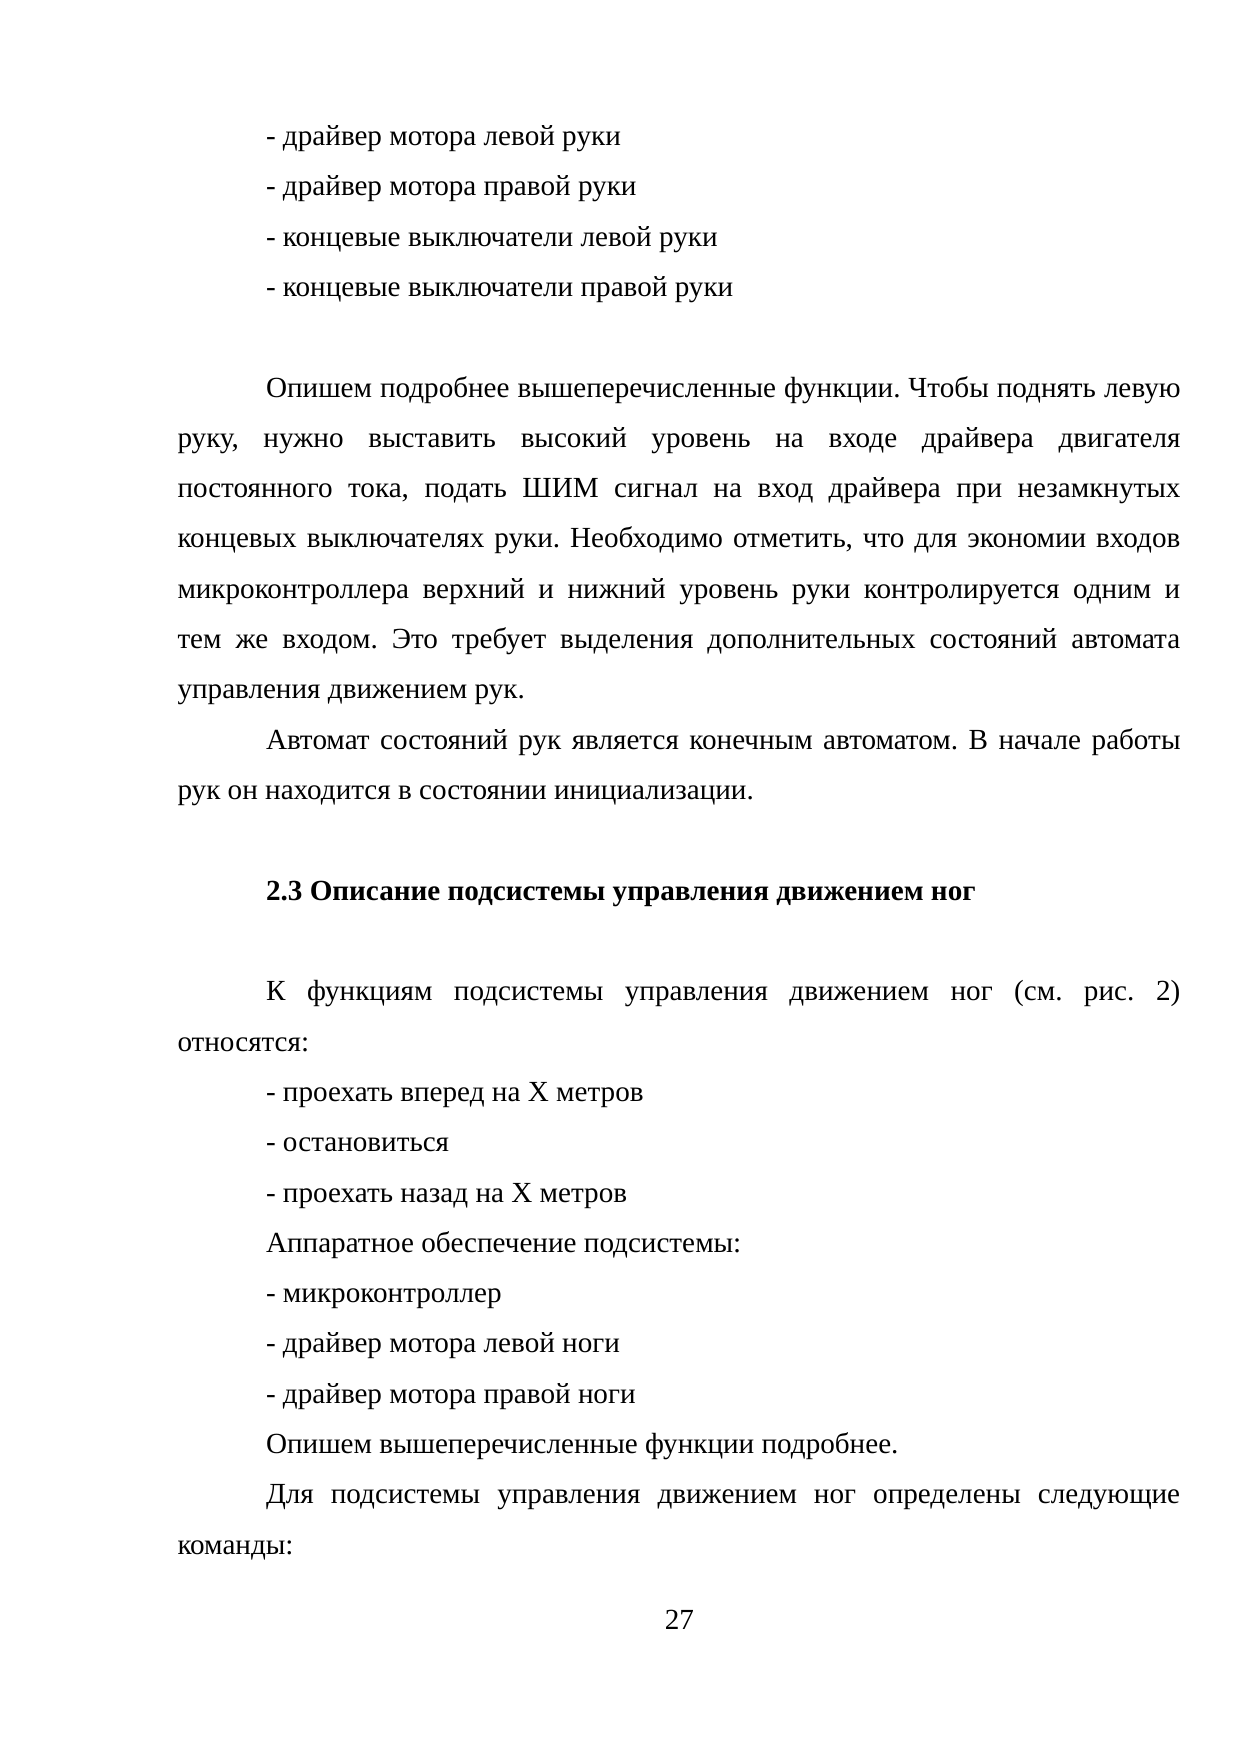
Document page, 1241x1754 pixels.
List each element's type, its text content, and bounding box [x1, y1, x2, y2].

text - остановиться [177, 1124, 1181, 1158]
text - драйвер мотора левой руки [177, 118, 1181, 152]
text Аппаратное обеспечение подсистемы: [177, 1225, 1181, 1258]
text - концевые выключатели правой руки [177, 269, 1181, 303]
text Для подсистемы управления движением ног определены следующие команды: [177, 1477, 1181, 1560]
subtitle 2.3 Описание подсистемы управления движением ног [177, 873, 1181, 906]
text Автомат состояний рук является конечным автоматом. В начале работы рук он находится в состоянии инициализации. [177, 722, 1181, 806]
text Опишем вышеперечисленные функции подробнее. [177, 1426, 1181, 1460]
text К функциям подсистемы управления движением ног (см. рис. 2) относятся: [177, 973, 1181, 1057]
text - микроконтроллер [177, 1275, 1181, 1309]
text - проехать вперед на Х метров [177, 1074, 1181, 1108]
text - драйвер мотора правой руки [177, 168, 1181, 202]
text - проехать назад на Х метров [177, 1175, 1181, 1208]
text Опишем подробнее вышеперечисленные функции. Чтобы поднять левую руку, нужно выставить высокий уровень на входе драйвера двигателя постоянного тока, подать ШИМ сигнал на вход драйвера при незамкнутых концевых выключателях руки. Необходимо отметить, что для экономии входов микроконтроллера верхний и нижний уровень руки контролируется одним и тем же входом. Это требует выделения дополнительных состояний автомата управления движением рук. [177, 370, 1181, 705]
text - драйвер мотора левой ноги [177, 1326, 1181, 1359]
text - концевые выключатели левой руки [177, 219, 1181, 252]
text - драйвер мотора правой ноги [177, 1376, 1181, 1409]
